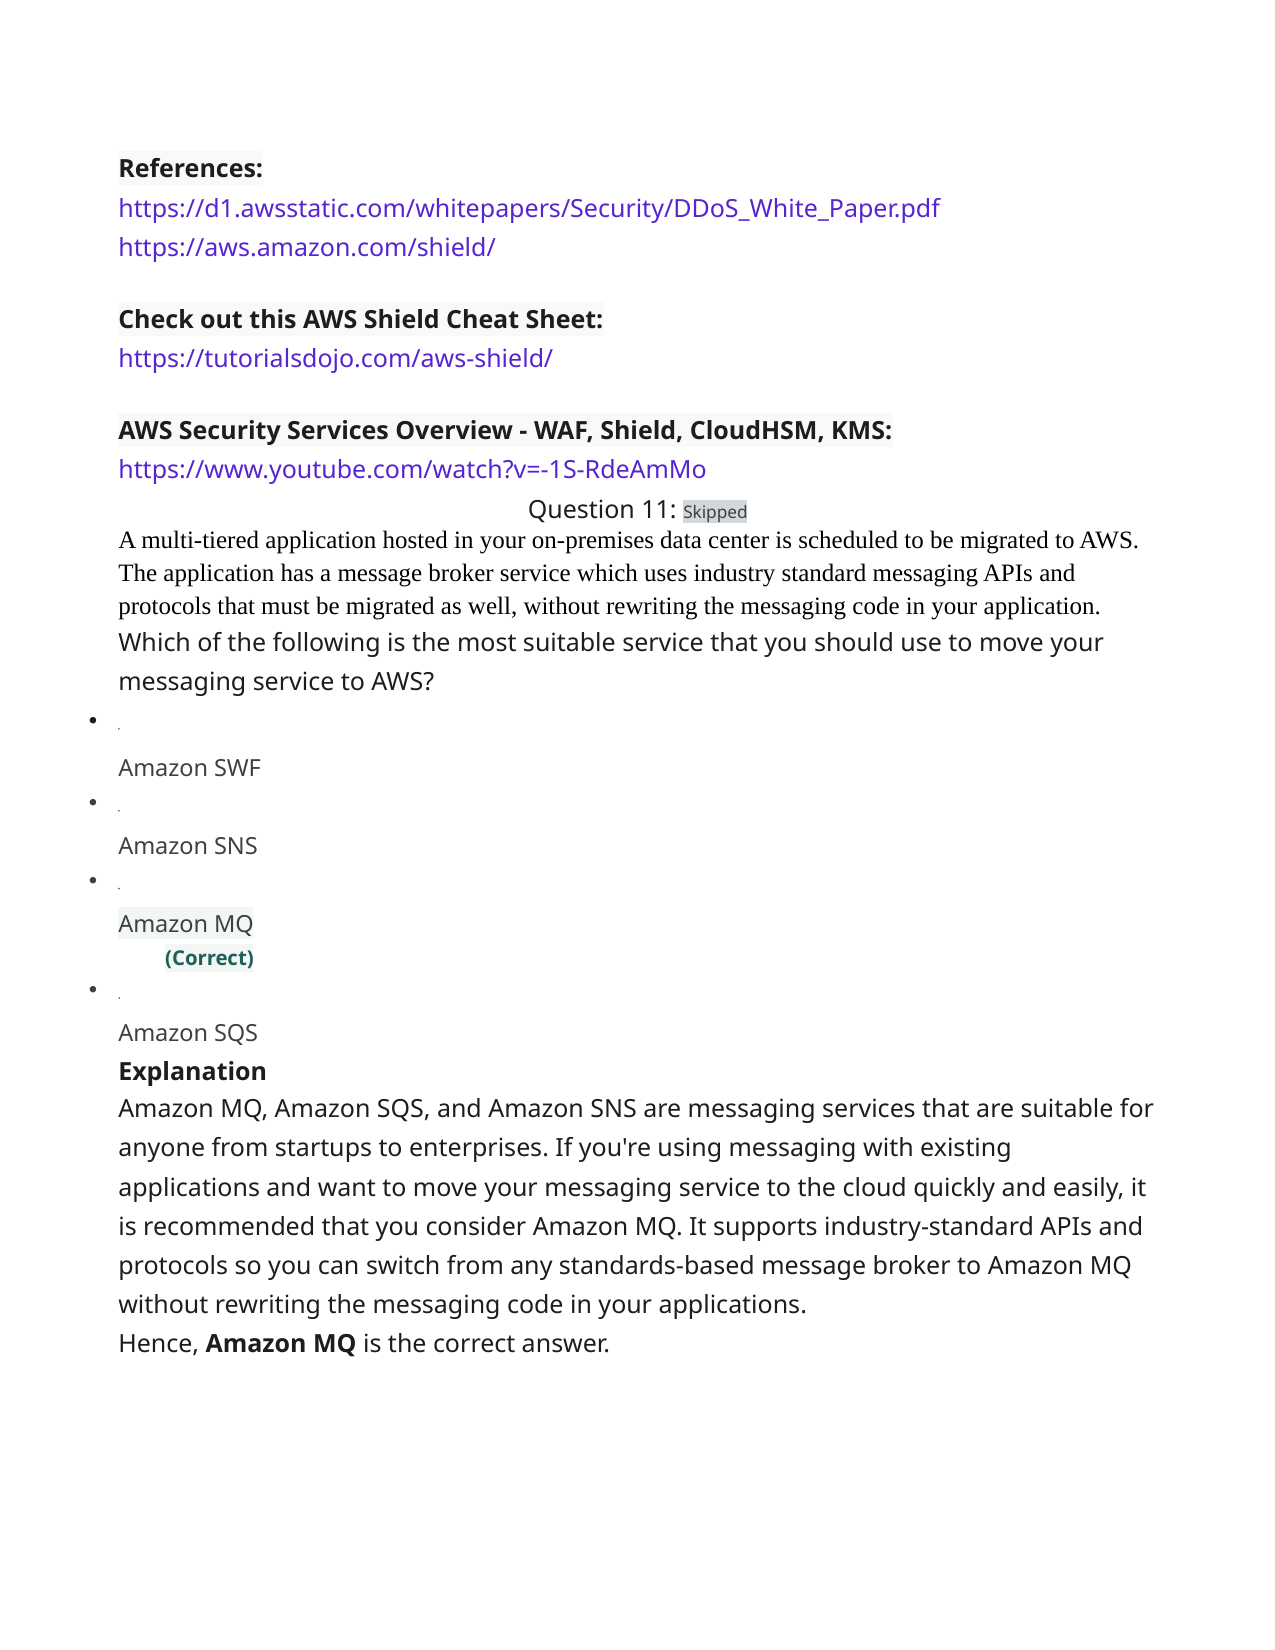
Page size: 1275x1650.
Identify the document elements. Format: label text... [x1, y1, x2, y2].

list Amazon MQ [118, 907, 1157, 939]
text Which of the following is the most suitable service that you should use to move your messaging service to AWS? [118, 624, 1157, 698]
text https://aws.amazon.com/shield/ [118, 229, 1157, 263]
text https://www.youtube.com/watch?v=-1S-RdeAmMo [118, 452, 1157, 486]
text Hence, Amazon MQ is the correct answer. [118, 1326, 1157, 1360]
text AWS Security Services Overview - WAF, Shield, CloudHSM, KMS: [118, 413, 1157, 447]
list Amazon SQS [118, 1017, 1157, 1049]
subtitle Explanation [118, 1053, 1157, 1087]
list ​ [118, 866, 1157, 895]
text https://tutorialsdojo.com/aws-shield/ [118, 341, 1157, 375]
text References: [118, 151, 1157, 185]
text https://d1.awsstatic.com/whitepapers/Security/DDoS_White_Paper.pdf [118, 190, 1157, 224]
list ​ [118, 788, 1157, 817]
list ​ [118, 976, 1157, 1004]
text A multi-tiered application hosted in your on-premises data center is scheduled to be migrated to AWS. The application has a message broker service which uses industry standard messaging APIs and protocols that must be migrated as well, without rewriting the messaging code in your application. [118, 525, 1157, 620]
text Question 11: Skipped [118, 491, 1157, 525]
list (Correct) [165, 944, 1157, 972]
list Amazon SWF [118, 751, 1157, 783]
text Amazon MQ, Amazon SQS, and Amazon SNS are messaging services that are suitable for anyone from startups to enterprises. If you're using messaging with existing applications and want to move your messaging service to the cloud quickly and easily, it is recommended that you consider Amazon MQ. It supports industry-standard APIs and protocols so you can switch from any standards-based message broker to Amazon MQ without rewriting the messaging code in your applications. [118, 1091, 1157, 1321]
text Check out this AWS Shield Cheat Sheet: [118, 302, 1157, 336]
list Amazon SNS [118, 829, 1157, 861]
list ​ [118, 703, 1157, 737]
